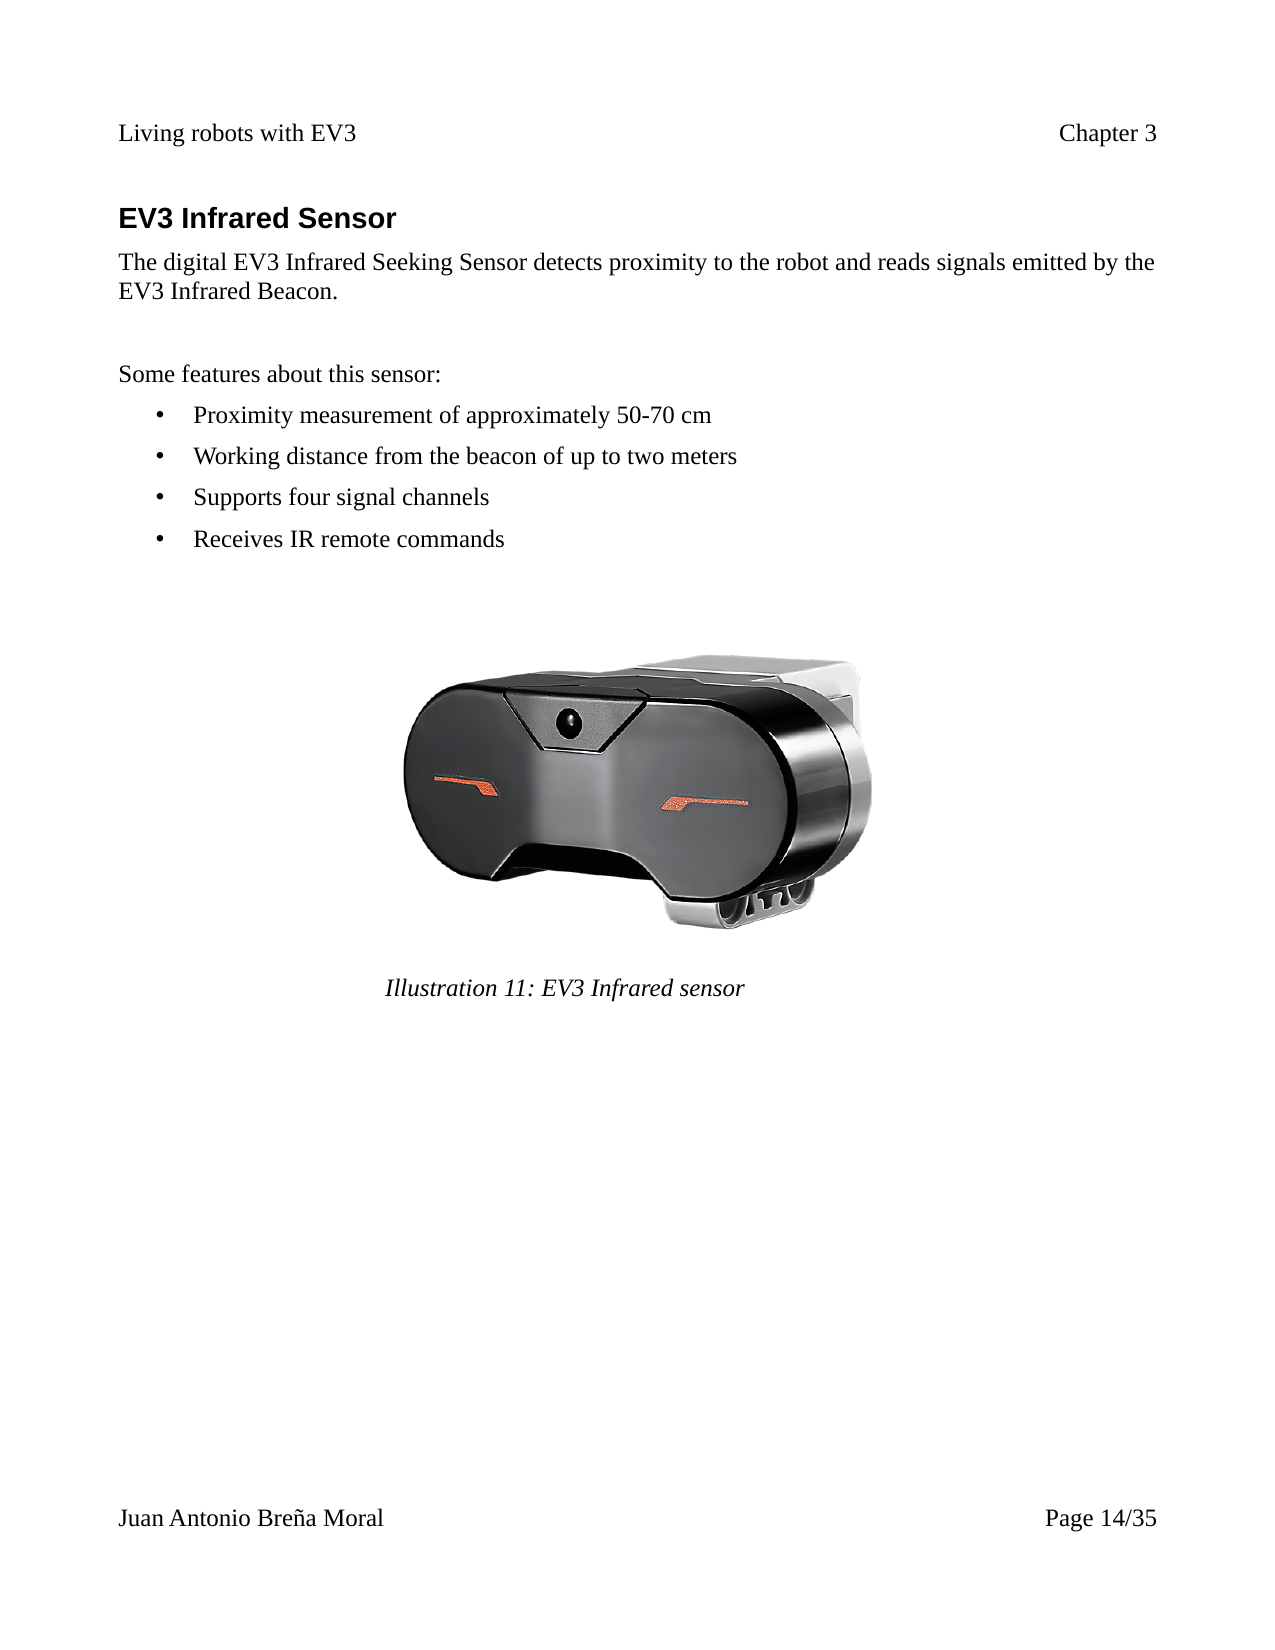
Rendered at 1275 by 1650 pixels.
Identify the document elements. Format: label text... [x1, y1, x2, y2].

list Receives IR remote commands [156, 524, 1157, 552]
text Illustration 11: EV3 Infrared sensor [385, 619, 890, 1002]
picture [400, 618, 875, 974]
list Working distance from the beacon of up to two meters [156, 441, 1157, 470]
text Some features about this sensor: [118, 359, 1157, 387]
subtitle EV3 Infrared Sensor [118, 201, 1157, 235]
list Supports four signal channels [156, 482, 1157, 511]
text The digital EV3 Infrared Seeking Sensor detects proximity to the robot and reads signals emitted by the EV3 Infrared Beacon. [118, 247, 1157, 305]
list Proximity measurement of approximately 50-70 cm [156, 400, 1157, 429]
